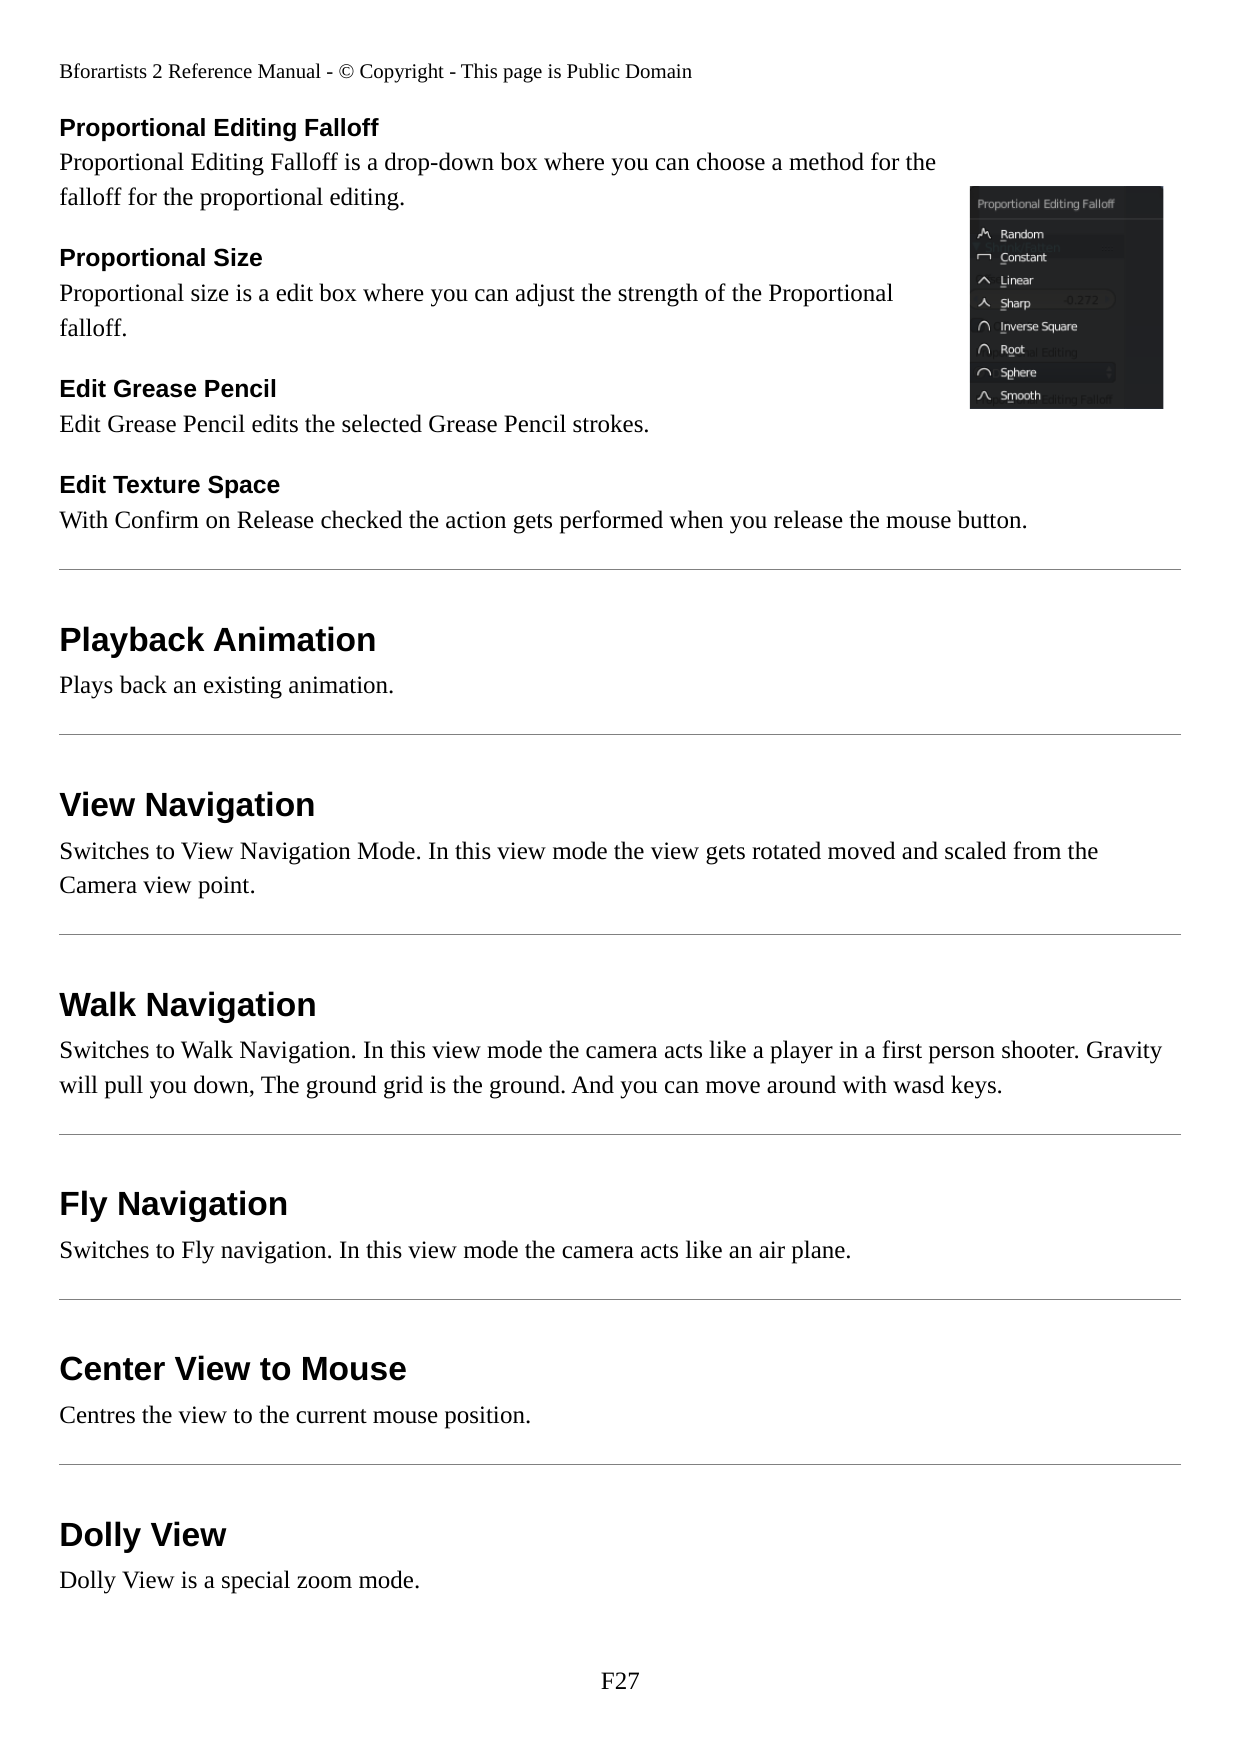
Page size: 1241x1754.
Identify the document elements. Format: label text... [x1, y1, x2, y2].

subtitle Edit Texture Space [59, 471, 1181, 499]
text Proportional Editing Falloff is a drop-down box where you can choose a method for the falloff for the proportional editing. [59, 147, 1181, 211]
subtitle Dolly View [59, 1514, 1181, 1553]
picture [969, 186, 1164, 409]
text Proportional size is a edit box where you can adjust the strength of the Proportional falloff. [59, 278, 969, 341]
subtitle Proportional Size [59, 243, 969, 272]
subtitle View Navigation [59, 785, 1181, 823]
subtitle Fly Navigation [59, 1184, 1181, 1223]
text Centres the view to the current mouse position. [59, 1400, 1181, 1429]
subtitle Proportional Editing Falloff [59, 113, 1181, 141]
subtitle Walk Navigation [59, 984, 1181, 1023]
subtitle [1164, 374, 1181, 403]
text Switches to Walk Navigation. In this view mode the camera acts like a player in a first person shooter. Gravity will pull you down, The ground grid is the ground. And you can move around with wasd keys. [59, 1036, 1181, 1099]
text Plays back an existing animation. [59, 671, 1181, 699]
text Dolly View is a special zoom mode. [59, 1566, 1181, 1594]
subtitle Playback Animation [59, 619, 1181, 658]
subtitle Center View to Mouse [59, 1349, 1181, 1388]
subtitle Edit Grease Pencil [59, 374, 969, 403]
text Edit Grease Pencil edits the selected Grease Pencil strokes. [59, 409, 1181, 438]
text Switches to Fly navigation. In this view mode the camera acts like an air plane. [59, 1235, 1181, 1264]
subtitle [1164, 243, 1181, 272]
text Switches to View Navigation Mode. In this view mode the view gets rotated moved and scaled from the Camera view point. [59, 836, 1181, 899]
text With Confirm on Release checked the action gets performed when you release the mouse button. [59, 505, 1181, 534]
